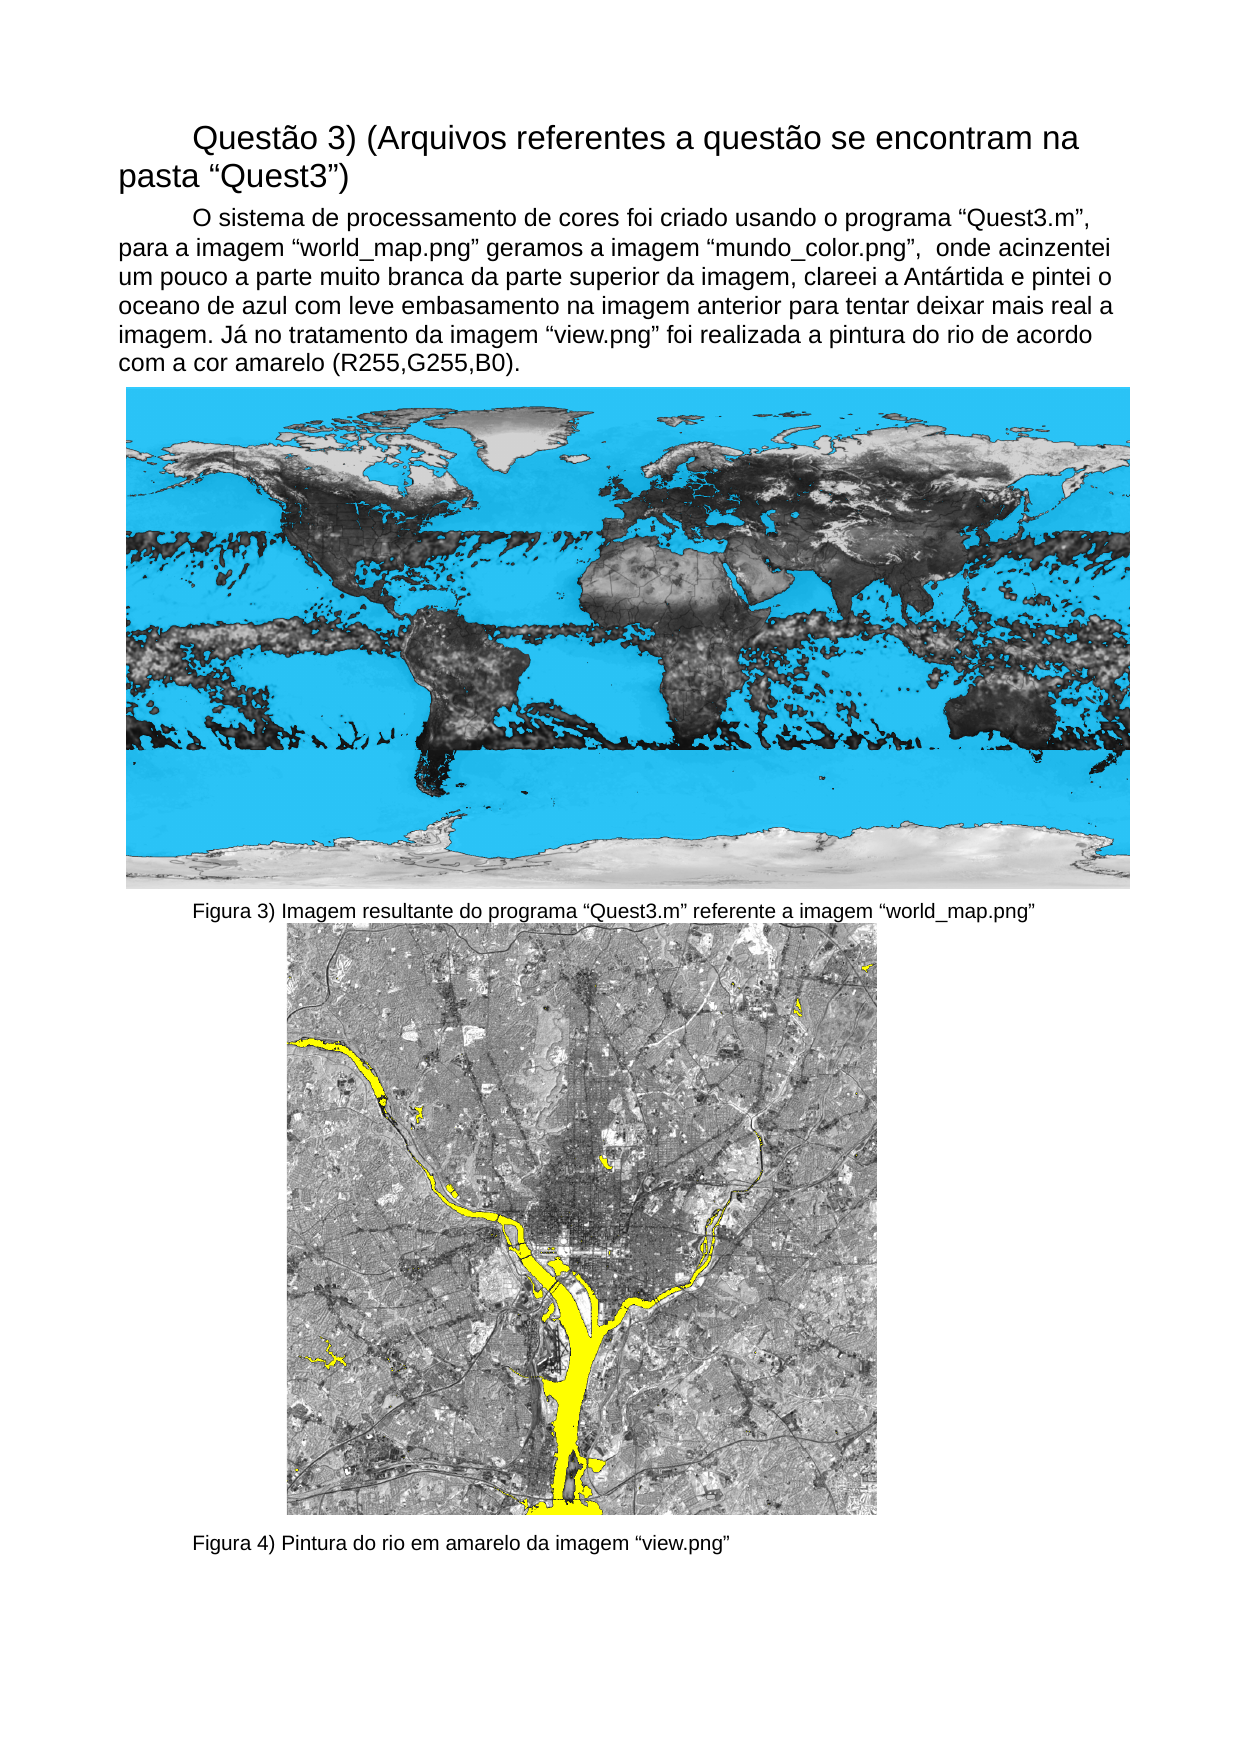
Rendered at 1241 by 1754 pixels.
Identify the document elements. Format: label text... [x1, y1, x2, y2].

text O sistema de processamento de cores foi criado usando o programa “Quest3.m”, para a imagem “world_map.png” geramos a imagem “mundo_color.png”, onde acinzentei um pouco a parte muito branca da parte superior da imagem, clareei a Antártida e pintei o oceano de azul com leve embasamento na imagem anterior para tentar deixar mais real a imagem. Já no tratamento da imagem “view.png” foi realizada a pintura do rio de acordo com a cor amarelo (R255,G255,B0). [118, 195, 1122, 377]
picture [126, 387, 1130, 889]
picture [286, 923, 878, 1515]
text Figura 4) Pintura do rio em amarelo da imagem “view.png” [118, 1527, 1122, 1556]
text Figura 3) Imagem resultante do programa “Quest3.m” referente a imagem “world_map.png” [118, 895, 1122, 923]
text Questão 3) (Arquivos referentes a questão se encontram na pasta “Quest3”) [118, 118, 1122, 195]
